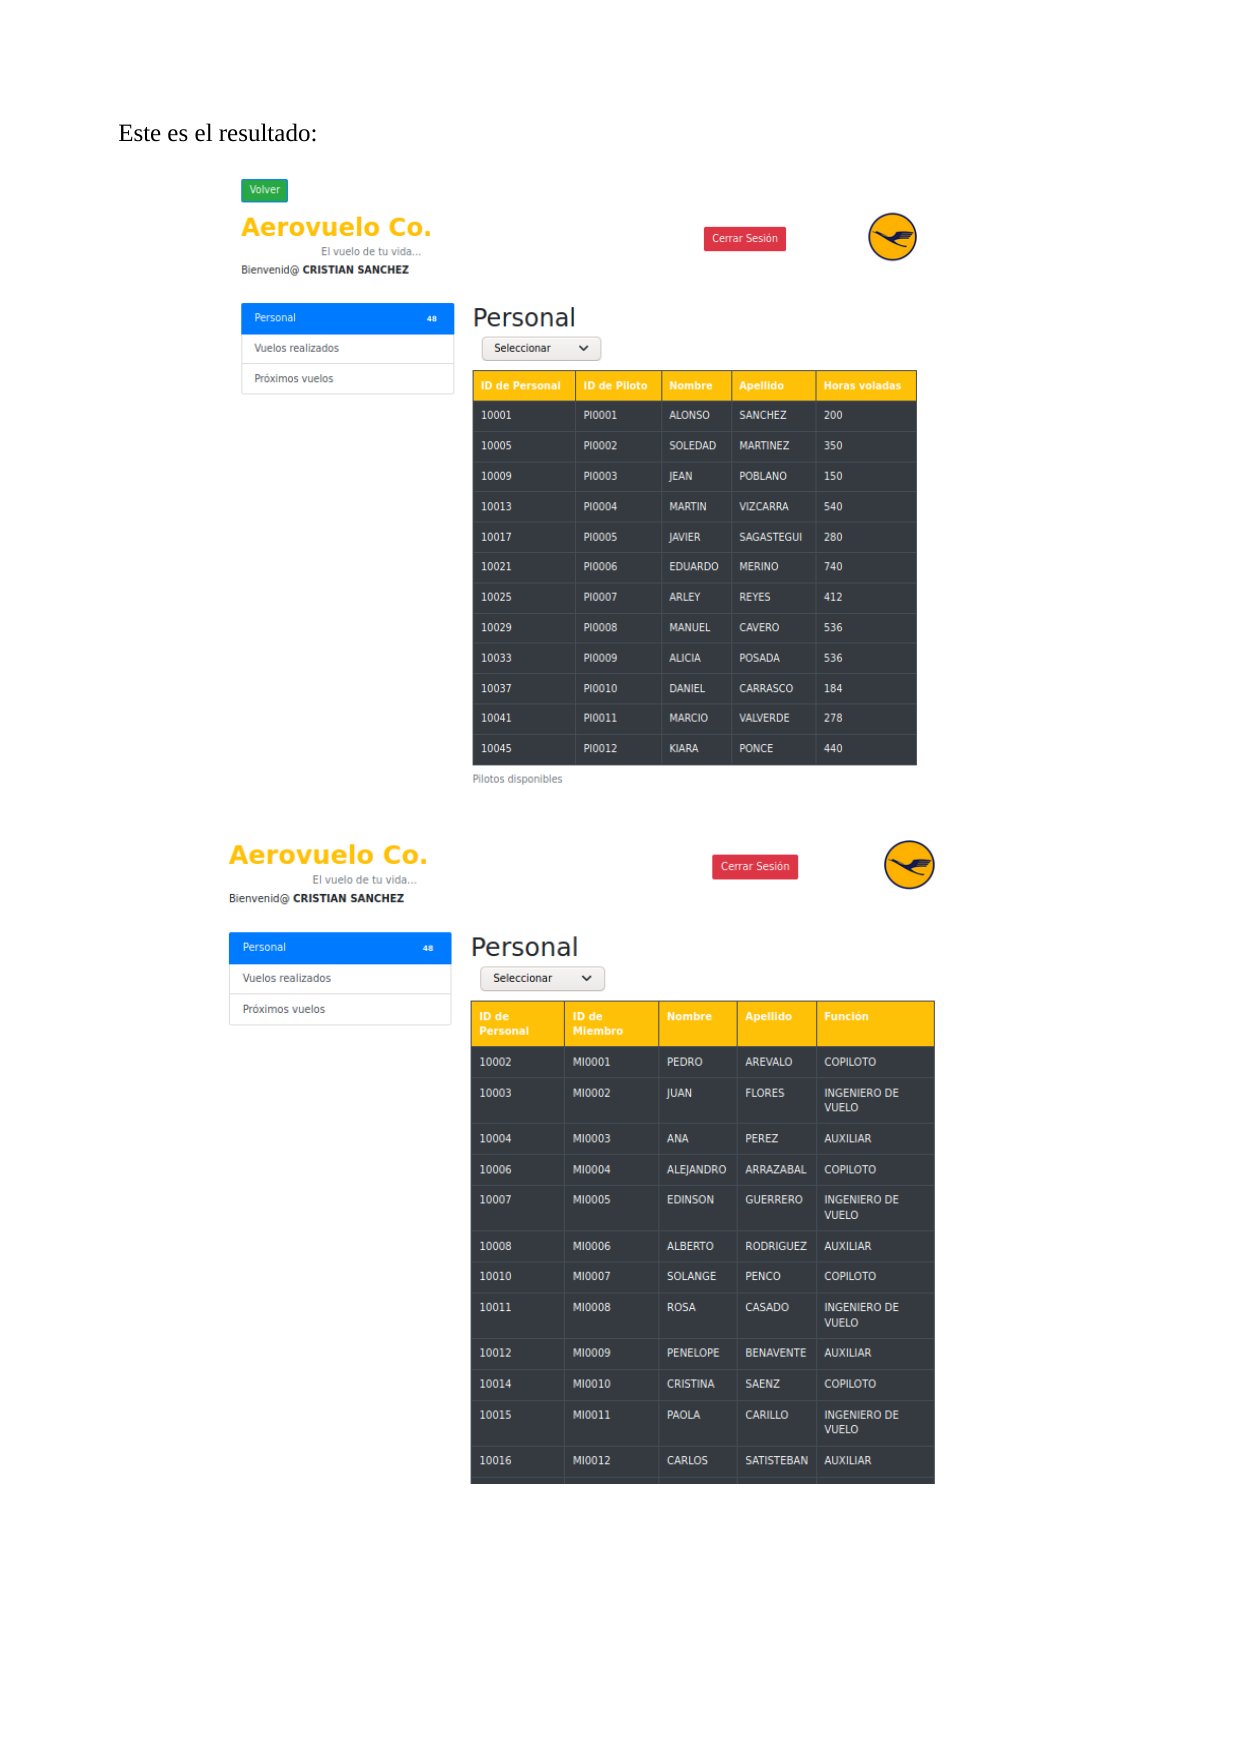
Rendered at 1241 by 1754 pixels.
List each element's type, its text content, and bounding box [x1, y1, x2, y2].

text Este es el resultado: [118, 118, 1122, 147]
picture [222, 175, 990, 803]
picture [212, 836, 1060, 1484]
